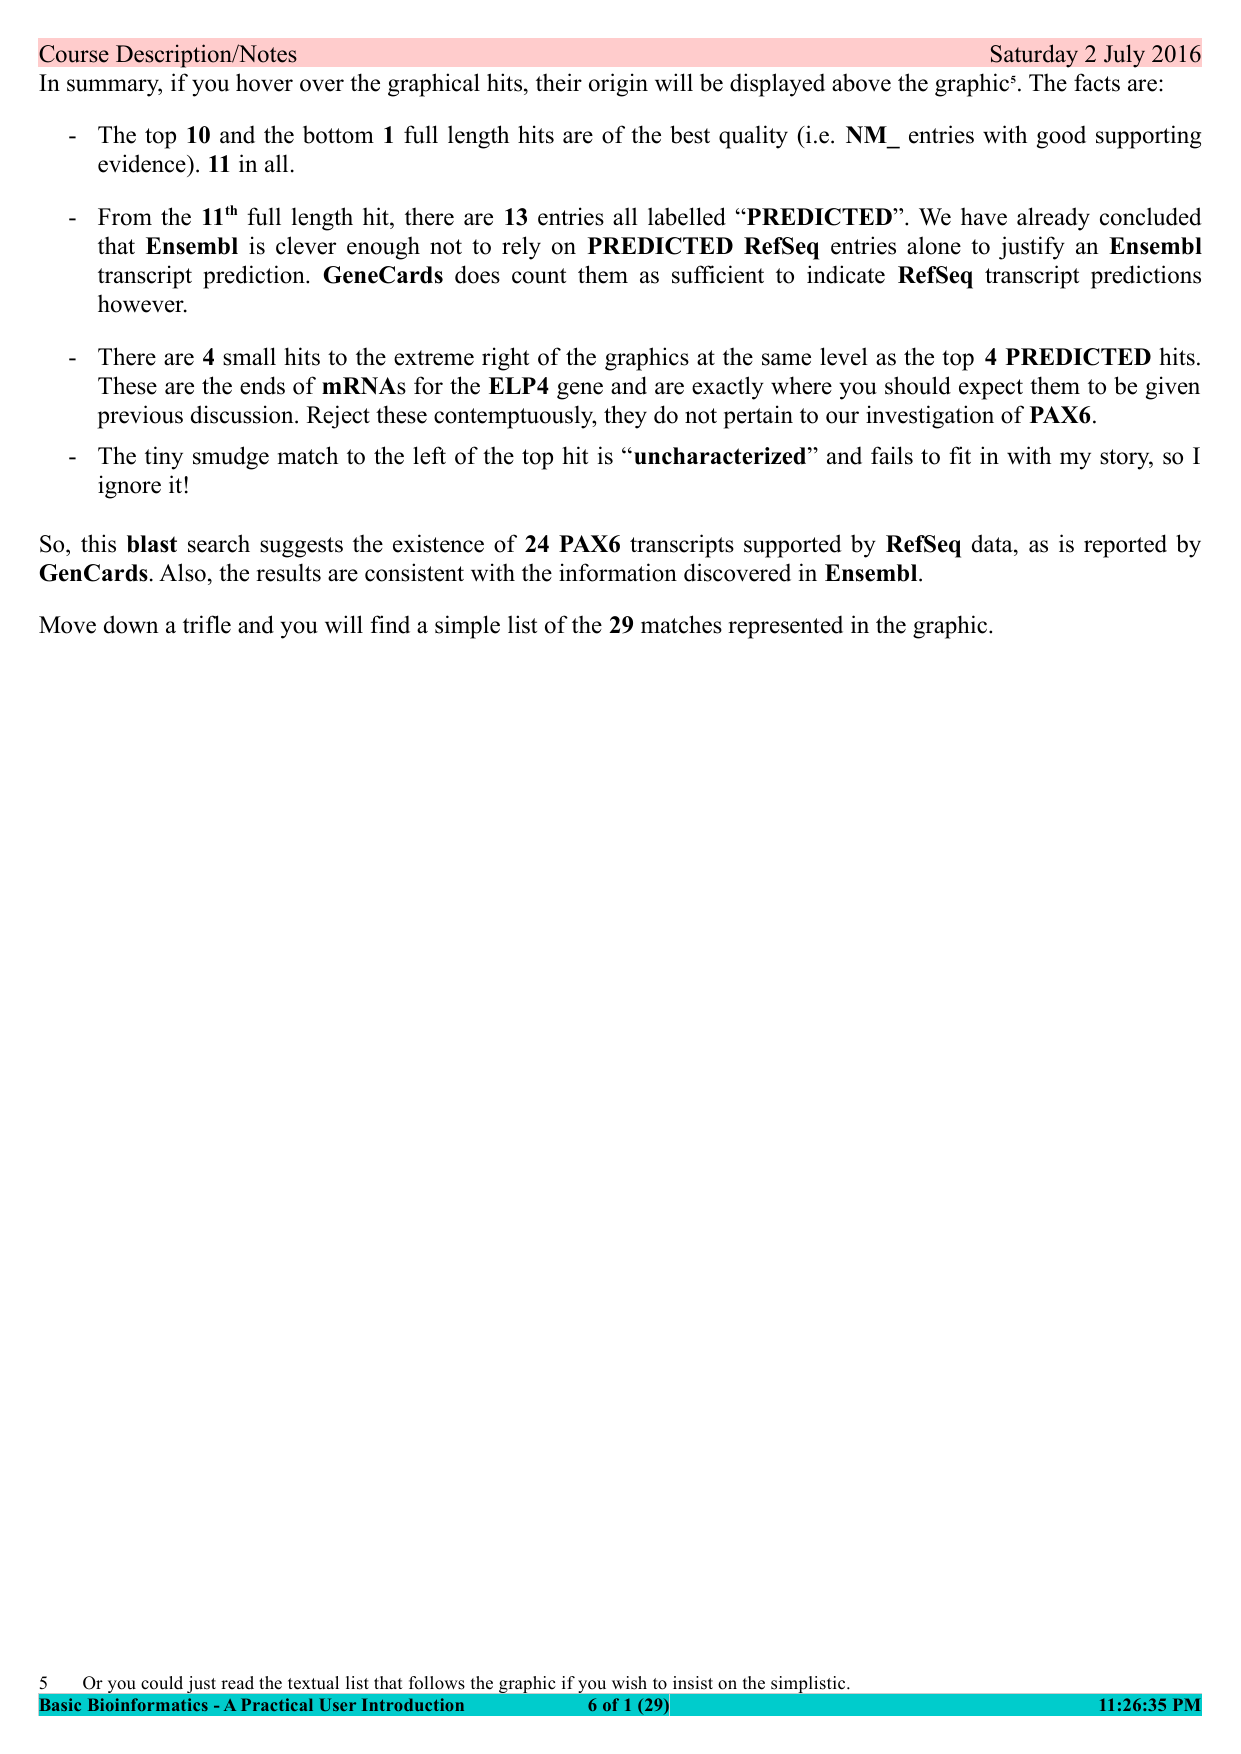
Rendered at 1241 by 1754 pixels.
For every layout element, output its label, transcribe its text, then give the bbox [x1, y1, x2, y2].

text In summary, if you hover over the graphical hits, their origin will be displayed above the graphic. The facts are: [38, 67, 1202, 97]
text - The top 10 and the bottom 1 full length hits are of the best quality (i.e. NM_ entries with good supporting evidence). 11 in all. [68, 120, 1202, 178]
text Or you could just read the textual list that follows the graphic if you wish to insist on the simplistic. [38, 1671, 1202, 1693]
text Move down a trifle and you will find a simple list of the 29 matches represented in the graphic. [38, 610, 1202, 639]
text - There are 4 small hits to the extreme right of the graphics at the same level as the top 4 PREDICTED hits. These are the ends of mRNAs for the ELP4 gene and are exactly where you should expect them to be given previous discussion. Reject these contemptuously, they do not pertain to our investigation of PAX6. [68, 342, 1202, 429]
text - The tiny smudge match to the left of the top hit is “uncharacterized” and fails to fit in with my story, so I ignore it! [68, 441, 1202, 499]
text - From the 11th full length hit, there are 13 entries all labelled “PREDICTED”. We have already concluded that Ensembl is clever enough not to rely on PREDICTED RefSeq entries alone to justify an Ensembl transcript prediction. GeneCards does count them as sufficient to indicate RefSeq transcript predictions however. [68, 202, 1202, 318]
text So, this blast search suggests the existence of 24 PAX6 transcripts supported by RefSeq data, as is reported by GenCards. Also, the results are consistent with the information discovered in Ensembl. [38, 528, 1202, 587]
